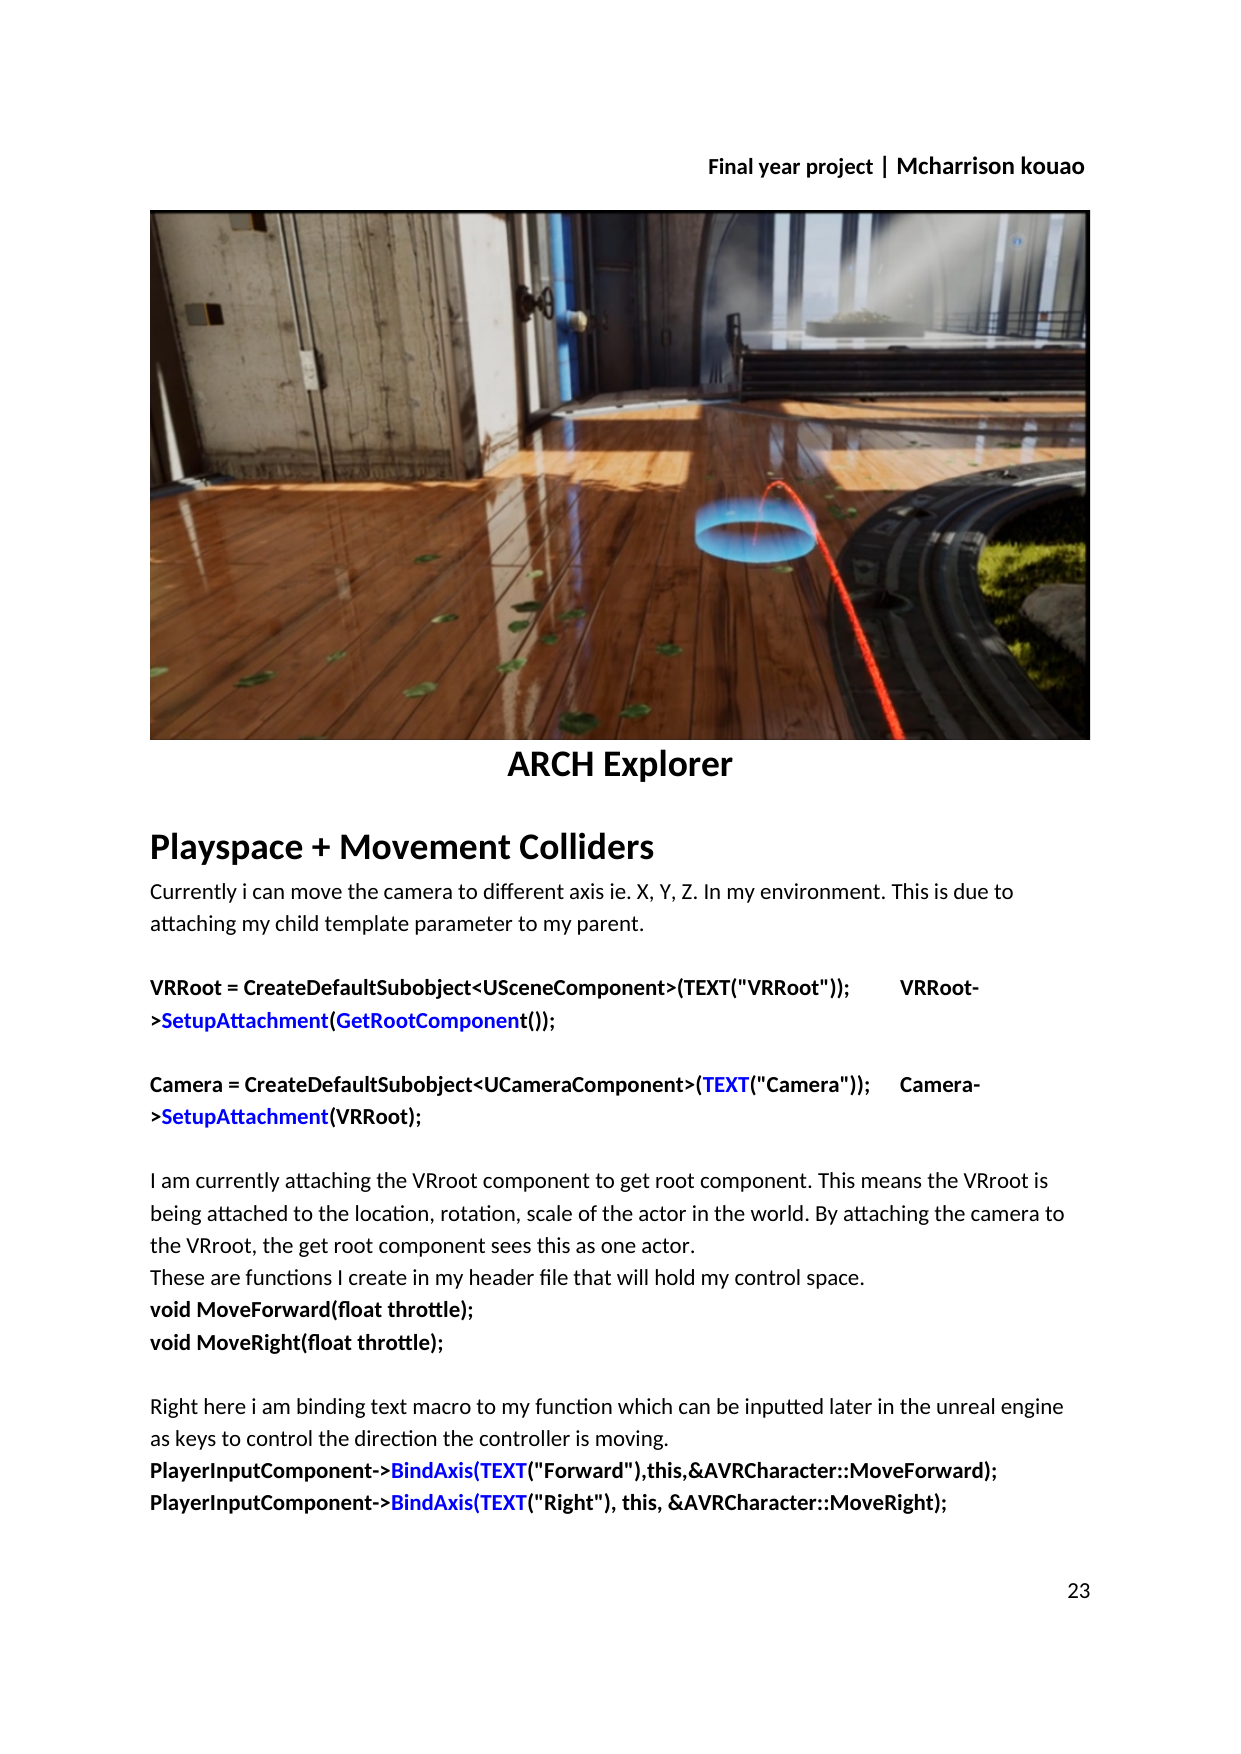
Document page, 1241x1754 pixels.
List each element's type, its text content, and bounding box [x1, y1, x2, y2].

text PlayerInputComponent->BindAxis(TEXT("Forward"),this,&AVRCharacter::MoveForward); [150, 1456, 1090, 1484]
subtitle Playspace + Movement Colliders [150, 823, 1090, 869]
text void MoveForward(float throttle); [150, 1295, 1090, 1323]
picture [150, 210, 1091, 740]
subtitle ARCH Explorer [150, 740, 1090, 785]
text These are functions I create in my header file that will hold my control space. [150, 1263, 1090, 1291]
text Camera = CreateDefaultSubobject<UCameraComponent>(TEXT("Camera")); Camera->SetupAttachment(VRRoot); [150, 1070, 1090, 1130]
text void MoveRight(float throttle); [150, 1328, 1090, 1356]
text PlayerInputComponent->BindAxis(TEXT("Right"), this, &AVRCharacter::MoveRight); [150, 1488, 1090, 1517]
text I am currently attaching the VRroot component to get root component. This means the VRroot is being attached to the location, rotation, scale of the actor in the world. By attaching the camera to the VRroot, the get root component sees this as one actor. [150, 1167, 1090, 1259]
text VRRoot = CreateDefaultSubobject<USceneComponent>(TEXT("VRRoot")); VRRoot->SetupAttachment(GetRootComponent()); [150, 973, 1090, 1034]
text Right here i am binding text macro to my function which can be inputted later in the unreal engine as keys to control the direction the controller is moving. [150, 1392, 1090, 1452]
text Currently i can move the camera to different axis ie. X, Y, Z. In my environment. This is due to attaching my child template parameter to my parent. [150, 877, 1090, 937]
